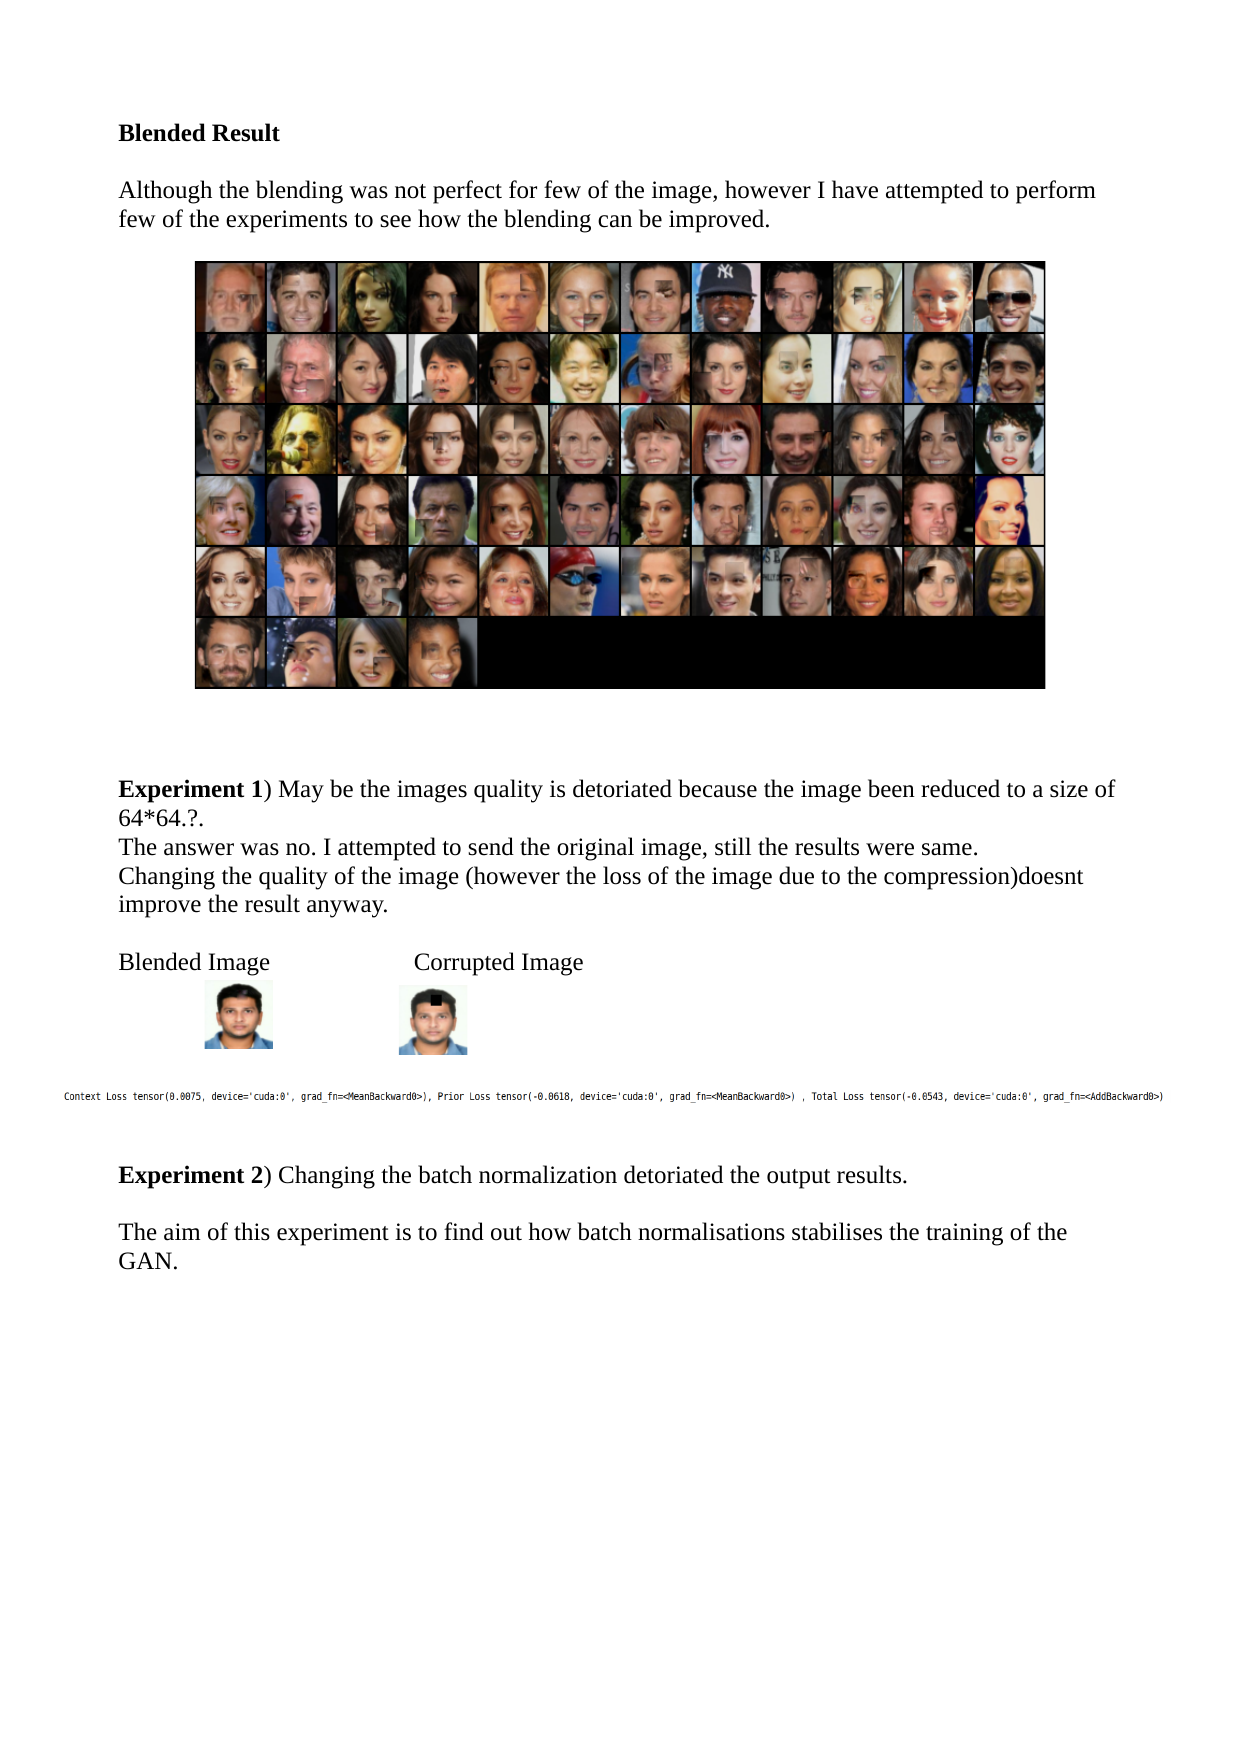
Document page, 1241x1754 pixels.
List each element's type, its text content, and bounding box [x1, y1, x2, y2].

picture [194, 261, 1046, 689]
picture [204, 980, 273, 1049]
text Blended Image Corrupted Image [118, 947, 1122, 976]
picture [398, 985, 468, 1055]
text The answer was no. I attempted to send the original image, still the results were same. [118, 832, 1122, 861]
picture [59, 1090, 1182, 1103]
text Experiment 2) Changing the batch normalization detoriated the output results. [118, 1160, 1122, 1188]
text Experiment 1) May be the images quality is detoriated because the image been reduced to a size of 64*64.?. [118, 774, 1122, 832]
text Blended Result [118, 118, 1122, 147]
text few of the experiments to see how the blending can be improved. [118, 204, 1122, 233]
text Changing the quality of the image (however the loss of the image due to the compression)doesnt improve the result anyway. [118, 861, 1122, 918]
text The aim of this experiment is to find out how batch normalisations stabilises the training of the GAN. [118, 1217, 1122, 1275]
text Although the blending was not perfect for few of the image, however I have attempted to perform [118, 176, 1122, 204]
